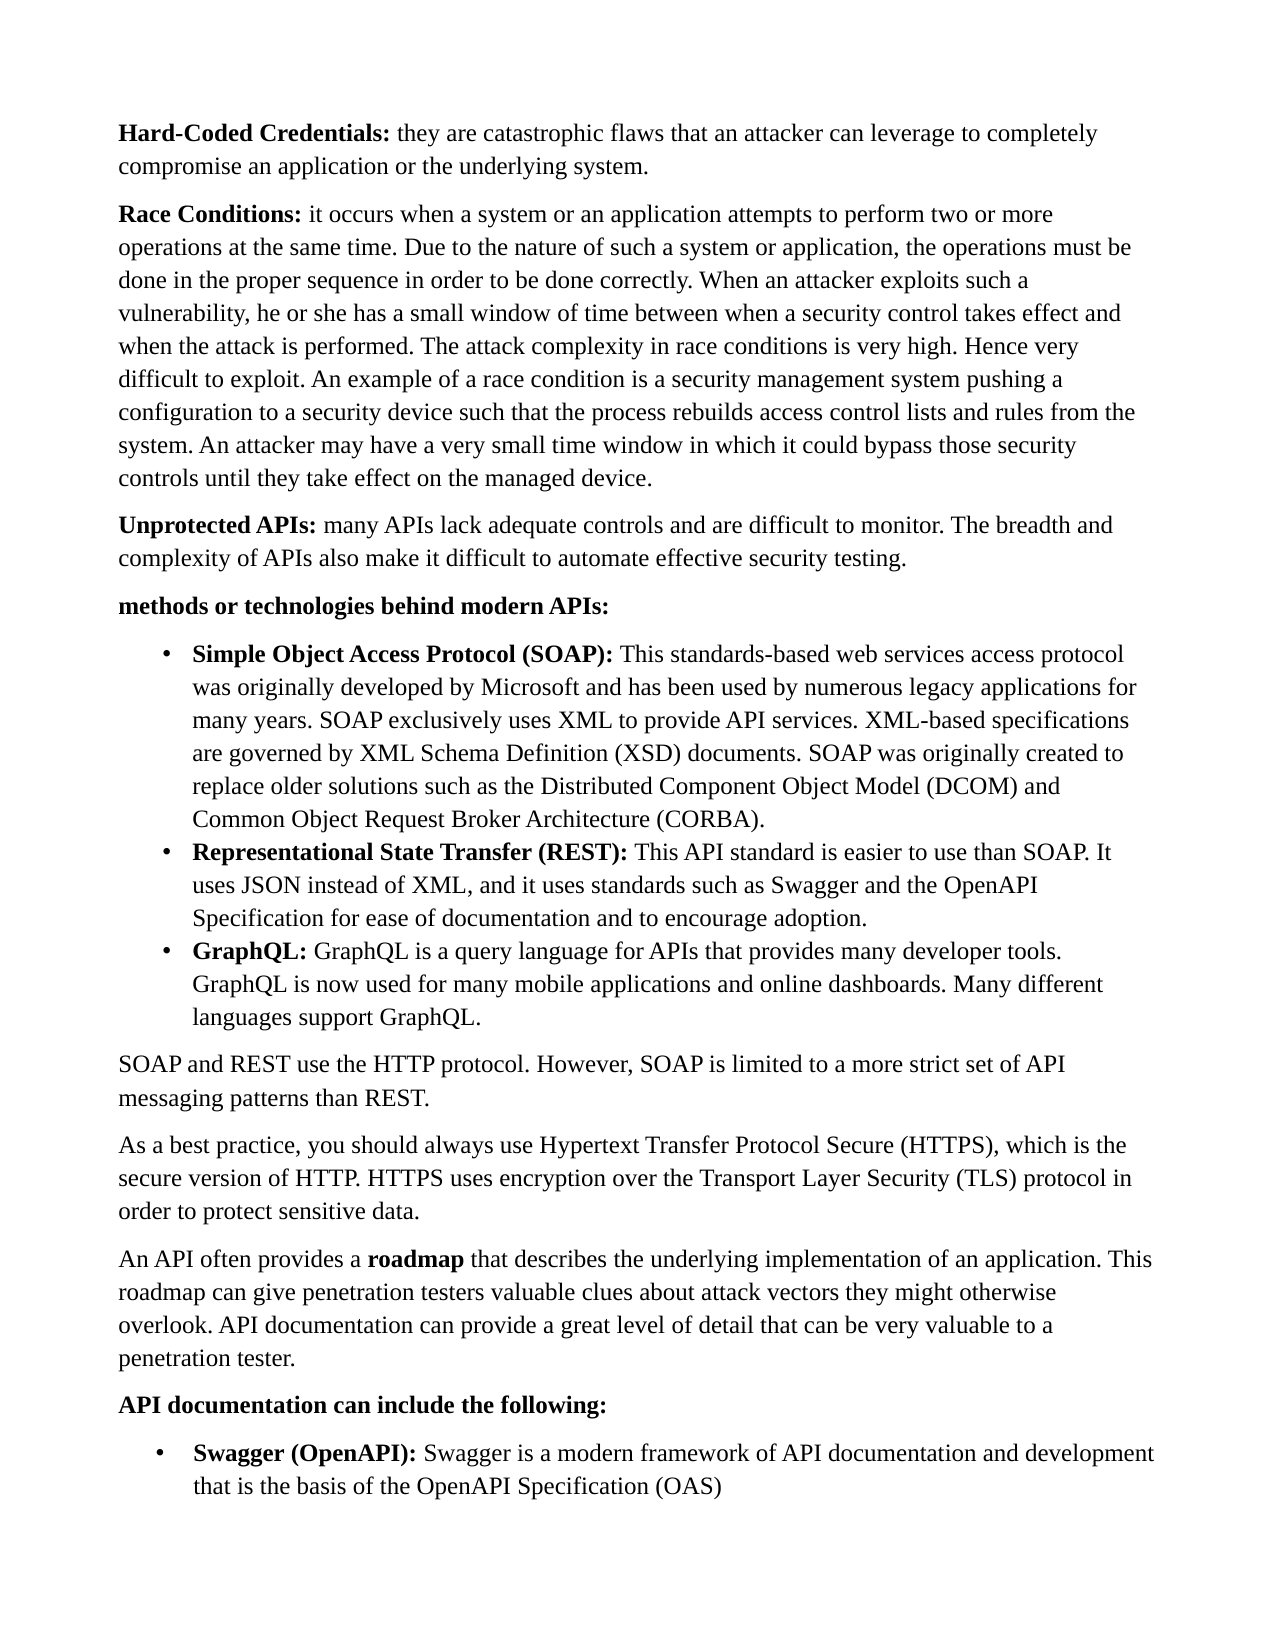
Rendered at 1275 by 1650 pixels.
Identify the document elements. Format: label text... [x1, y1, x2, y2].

list GraphQL: GraphQL is a query language for APIs that provides many developer tools. GraphQL is now used for many mobile applications and online dashboards. Many different languages support GraphQL. [162, 936, 1157, 1031]
text An API often provides a roadmap that describes the underlying implementation of an application. This roadmap can give penetration testers valuable clues about attack vectors they might otherwise overlook. API documentation can provide a great level of detail that can be very valuable to a penetration tester. [118, 1244, 1157, 1372]
text SOAP and REST use the HTTP protocol. However, SOAP is limited to a more strict set of API messaging patterns than REST. [118, 1049, 1157, 1111]
text API documentation can include the following: [118, 1391, 1157, 1419]
list Representational State Transfer (REST): This API standard is easier to use than SOAP. It uses JSON instead of XML, and it uses standards such as Swagger and the OpenAPI Specification for ease of documentation and to encourage adoption. [162, 837, 1157, 932]
text Hard-Coded Credentials: they are catastrophic flaws that an attacker can leverage to completely compromise an application or the underlying system. [118, 118, 1157, 180]
text Race Conditions: it occurs when a system or an application attempts to perform two or more operations at the same time. Due to the nature of such a system or application, the operations must be done in the proper sequence in order to be done correctly. When an attacker exploits such a vulnerability, he or she has a small window of time between when a security control takes effect and when the attack is performed. The attack complexity in race conditions is very high. Hence very difficult to exploit. An example of a race condition is a security management system pushing a configuration to a security device such that the process rebuilds access control lists and rules from the system. An attacker may have a very small time window in which it could bypass those security controls until they take effect on the managed device. [118, 199, 1157, 492]
list Swagger (OpenAPI): Swagger is a modern framework of API documentation and development that is the basis of the OpenAPI Specification (OAS) [156, 1438, 1157, 1500]
text methods or technologies behind modern APIs: [118, 591, 1157, 620]
text Unprotected APIs: many APIs lack adequate controls and are difficult to monitor. The breadth and complexity of APIs also make it difficult to automate effective security testing. [118, 511, 1157, 572]
text As a best practice, you should always use Hypertext Transfer Protocol Secure (HTTPS), which is the secure version of HTTP. HTTPS uses encryption over the Transport Layer Security (TLS) protocol in order to protect sensitive data. [118, 1130, 1157, 1225]
list Simple Object Access Protocol (SOAP): This standards-based web services access protocol was originally developed by Microsoft and has been used by numerous legacy applications for many years. SOAP exclusively uses XML to provide API services. XML-based specifications are governed by XML Schema Definition (XSD) documents. SOAP was originally created to replace older solutions such as the Distributed Component Object Model (DCOM) and Common Object Request Broker Architecture (CORBA). [162, 639, 1157, 833]
